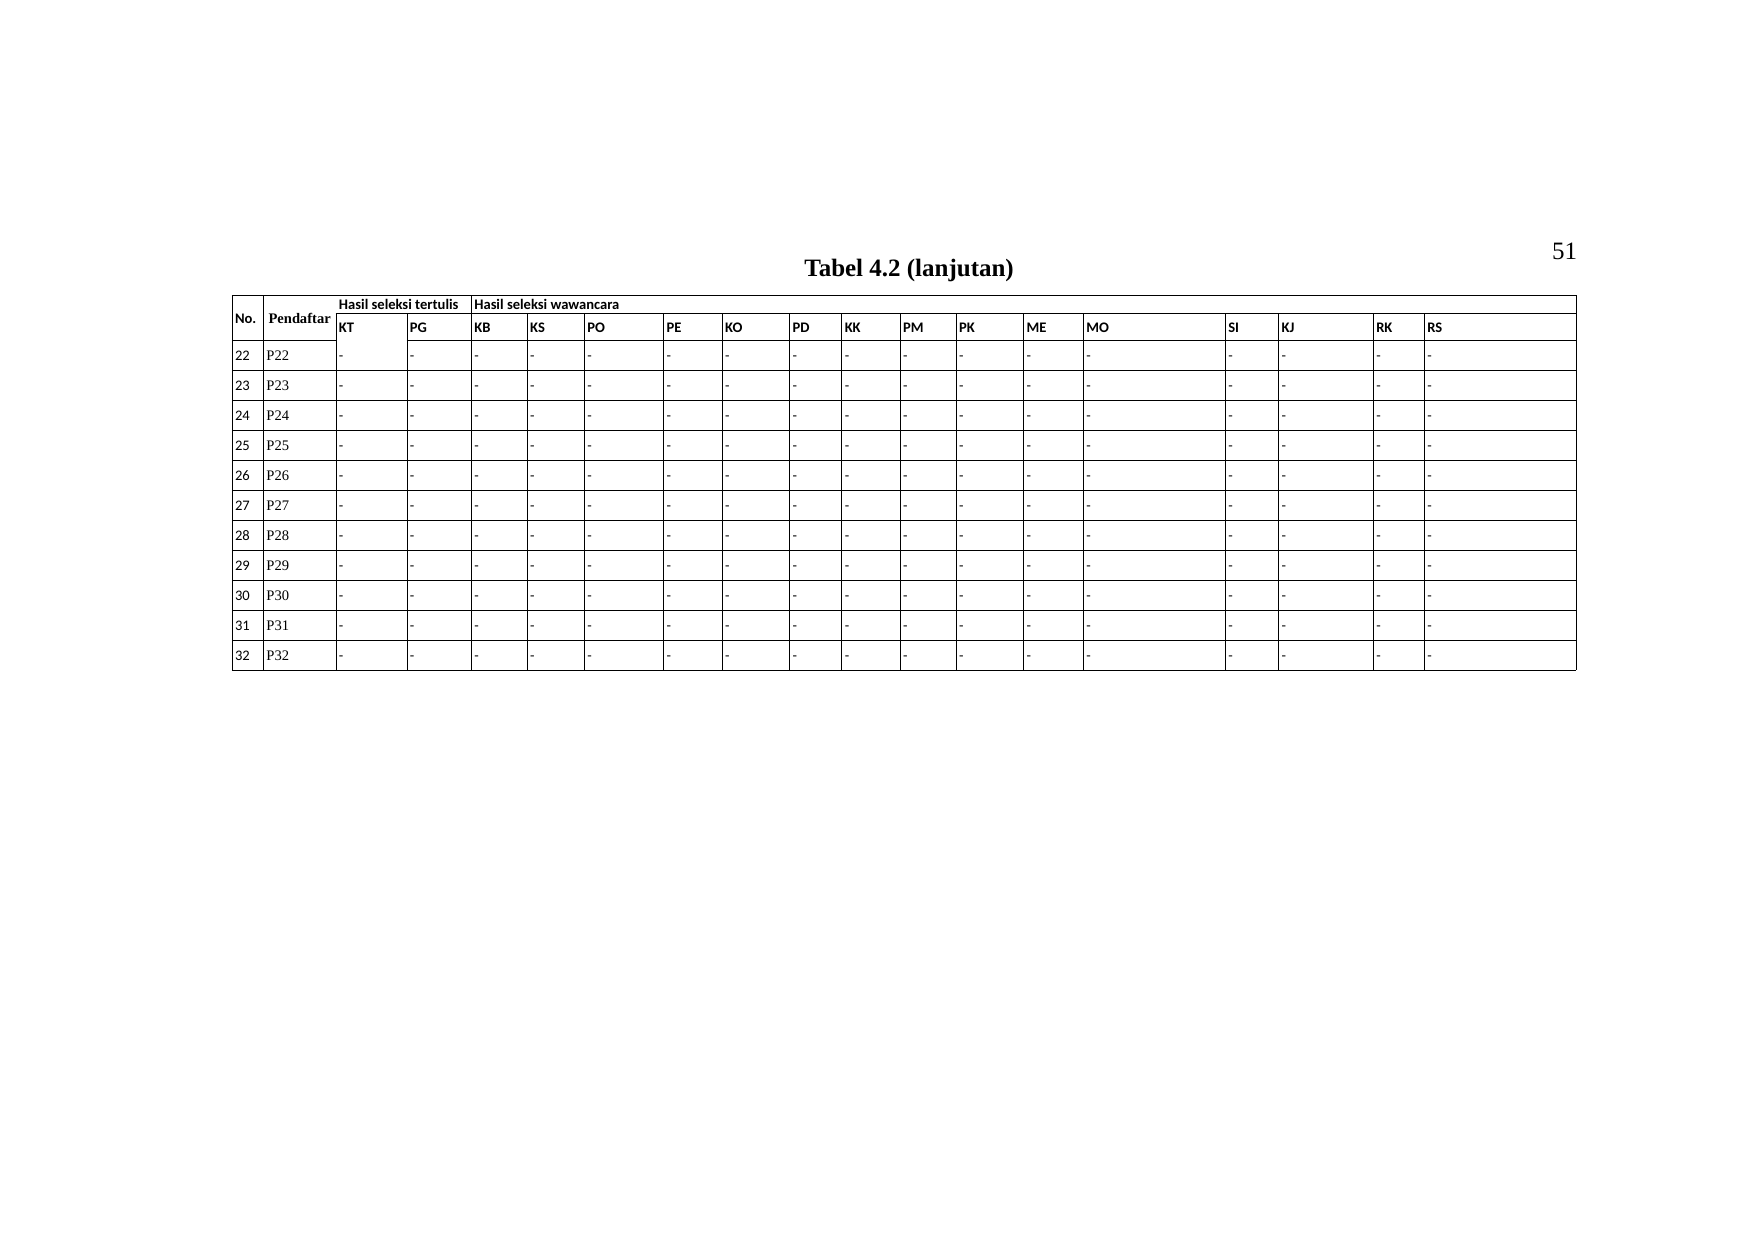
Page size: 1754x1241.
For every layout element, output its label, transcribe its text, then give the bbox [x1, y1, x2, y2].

table_cell - [957, 521, 1023, 550]
table_cell KJ [1279, 314, 1373, 340]
table_cell - [664, 461, 722, 490]
table_cell - [901, 521, 956, 550]
table_cell - [585, 551, 663, 580]
table_cell - [723, 581, 789, 610]
table_cell - [1374, 611, 1424, 640]
table_cell PD [790, 314, 841, 340]
table_cell - [1024, 401, 1083, 430]
table_cell PE [664, 314, 722, 340]
table_cell - [901, 551, 956, 580]
table_cell - [957, 461, 1023, 490]
table_cell - [1425, 461, 1576, 490]
table_cell - [472, 641, 527, 670]
table_cell KS [528, 314, 584, 340]
table_cell - [842, 431, 900, 460]
table_cell - [1279, 521, 1373, 550]
table_cell - [528, 641, 584, 670]
table_cell - [528, 551, 584, 580]
table_cell ME [1024, 314, 1083, 340]
table_cell - [472, 611, 527, 640]
table_cell - [1279, 641, 1373, 670]
table_cell - [528, 341, 584, 370]
table_cell - [664, 371, 722, 400]
table_cell - [790, 341, 841, 370]
table_cell - [1279, 611, 1373, 640]
table_cell - [585, 581, 663, 610]
table_cell - [408, 641, 471, 670]
table_cell - [664, 341, 722, 370]
table_cell - [1279, 581, 1373, 610]
table_cell - [957, 341, 1023, 370]
table_cell - [1024, 431, 1083, 460]
table_cell KB [472, 314, 527, 340]
table_cell PG [408, 314, 471, 340]
table_cell 27 [233, 491, 263, 520]
table_cell - [1226, 641, 1278, 670]
table_cell 28 [233, 521, 263, 550]
table_cell - [842, 491, 900, 520]
table_cell - [790, 641, 841, 670]
table_cell - [1226, 401, 1278, 430]
table_cell KT [337, 314, 407, 340]
table_cell - [1084, 341, 1225, 370]
table_cell - [472, 341, 527, 370]
table_cell - [723, 611, 789, 640]
table_cell P26 [264, 461, 336, 490]
table_cell - [1084, 521, 1225, 550]
table_cell - [408, 491, 471, 520]
table_cell - [957, 431, 1023, 460]
table_header Hasil seleksi tertulis [336, 296, 471, 313]
table_cell - [1226, 461, 1278, 490]
table_cell 29 [233, 551, 263, 580]
table_cell - [472, 461, 527, 490]
table_cell - [1024, 341, 1083, 370]
table_cell - [790, 491, 841, 520]
text Tabel 4.2 (lanjutan) [277, 253, 1541, 282]
table_cell P32 [264, 641, 336, 670]
table_cell - [664, 611, 722, 640]
table_cell - [723, 461, 789, 490]
table_cell - [1226, 341, 1278, 370]
table_cell - [901, 461, 956, 490]
table_cell - [585, 521, 663, 550]
table_cell - [1226, 431, 1278, 460]
table_cell - [901, 491, 956, 520]
table_cell - [337, 551, 407, 580]
table_cell - [1024, 641, 1083, 670]
table_cell - [1084, 431, 1225, 460]
table_cell - [337, 371, 407, 400]
table_cell - [408, 551, 471, 580]
table_cell - [528, 461, 584, 490]
table_cell - [723, 551, 789, 580]
table_cell - [1425, 401, 1576, 430]
table_cell - [1226, 491, 1278, 520]
table_cell - [1226, 371, 1278, 400]
table_cell - [408, 341, 471, 370]
table_cell - [472, 521, 527, 550]
table_cell - [1279, 491, 1373, 520]
table_cell - [1024, 491, 1083, 520]
table_cell - [842, 371, 900, 400]
table_cell - [723, 491, 789, 520]
table_cell - [842, 401, 900, 430]
table_cell 24 [233, 401, 263, 430]
table_cell P31 [264, 611, 336, 640]
table_cell - [408, 461, 471, 490]
table_cell - [337, 401, 407, 430]
table_cell - [957, 371, 1023, 400]
table_cell - [1374, 491, 1424, 520]
table_cell - [664, 491, 722, 520]
table_cell - [1084, 551, 1225, 580]
table_cell - [901, 431, 956, 460]
table_cell 32 [233, 641, 263, 670]
table_cell - [337, 491, 407, 520]
table_cell - [790, 581, 841, 610]
table_cell - [790, 431, 841, 460]
table_cell - [723, 521, 789, 550]
table_cell P29 [264, 551, 336, 580]
table_cell - [901, 371, 956, 400]
table_cell PK [957, 314, 1023, 340]
table_cell - [1374, 431, 1424, 460]
table_cell - [842, 521, 900, 550]
table_cell - [337, 521, 407, 550]
table_cell - [901, 401, 956, 430]
table_cell - [790, 461, 841, 490]
table_cell - [1024, 581, 1083, 610]
table_cell - [790, 521, 841, 550]
table_cell 22 [233, 341, 263, 370]
table_header Pendaftar [264, 296, 336, 340]
table_cell P23 [264, 371, 336, 400]
table_cell - [1374, 641, 1424, 670]
table_cell - [1024, 551, 1083, 580]
table_cell - [1425, 581, 1576, 610]
table_cell - [790, 371, 841, 400]
table_cell - [664, 431, 722, 460]
table_cell - [664, 401, 722, 430]
table_cell - [472, 491, 527, 520]
table_cell - [1024, 611, 1083, 640]
table_cell - [528, 371, 584, 400]
table_cell - [1279, 431, 1373, 460]
table_cell - [337, 611, 407, 640]
table_cell - [408, 581, 471, 610]
table_cell - [1226, 521, 1278, 550]
table_cell - [790, 551, 841, 580]
table_cell P27 [264, 491, 336, 520]
table_cell KO [723, 314, 789, 340]
table_cell - [585, 491, 663, 520]
table_cell - [723, 341, 789, 370]
table_cell - [528, 581, 584, 610]
table_cell P25 [264, 431, 336, 460]
table_cell - [1425, 491, 1576, 520]
table_cell - [1374, 401, 1424, 430]
table_cell - [1024, 461, 1083, 490]
table_cell - [1279, 461, 1373, 490]
table_header No. [233, 296, 263, 340]
table_cell - [1374, 551, 1424, 580]
table_cell - [723, 431, 789, 460]
table_cell - [585, 461, 663, 490]
table_cell - [1425, 521, 1576, 550]
table_cell - [664, 551, 722, 580]
table_cell 25 [233, 431, 263, 460]
table_cell - [957, 581, 1023, 610]
table_cell - [472, 431, 527, 460]
table_cell MO [1084, 314, 1225, 340]
table_cell - [901, 581, 956, 610]
table_cell - [842, 461, 900, 490]
table_cell - [337, 641, 407, 670]
table_cell - [957, 641, 1023, 670]
table_cell - [723, 641, 789, 670]
table_cell - [664, 641, 722, 670]
table_cell - [723, 371, 789, 400]
table_cell - [1084, 461, 1225, 490]
table_cell - [1425, 371, 1576, 400]
table_cell - [337, 431, 407, 460]
table_cell - [957, 401, 1023, 430]
table_cell - [790, 401, 841, 430]
table_cell - [1425, 641, 1576, 670]
table_cell - [664, 521, 722, 550]
table_cell - [1425, 611, 1576, 640]
table_cell PO [585, 314, 663, 340]
table_cell - [1084, 371, 1225, 400]
table_cell - [1226, 581, 1278, 610]
table_cell - [1084, 401, 1225, 430]
table_cell - [337, 581, 407, 610]
table_cell - [957, 611, 1023, 640]
table_cell - [790, 611, 841, 640]
table_cell - [1374, 521, 1424, 550]
table_cell RK [1374, 314, 1424, 340]
table_cell - [1084, 641, 1225, 670]
table_header Hasil seleksi wawancara [472, 296, 1576, 313]
table_cell - [528, 491, 584, 520]
table_cell - [585, 611, 663, 640]
table_cell - [1226, 611, 1278, 640]
table_cell P22 [264, 341, 336, 370]
table_cell - [528, 431, 584, 460]
table_cell P24 [264, 401, 336, 430]
table_cell - [1279, 341, 1373, 370]
table_cell - [528, 401, 584, 430]
table_cell - [957, 491, 1023, 520]
table_cell - [1425, 341, 1576, 370]
table_cell - [1374, 581, 1424, 610]
table_cell - [585, 341, 663, 370]
table_cell SI [1226, 314, 1278, 340]
table_cell - [842, 551, 900, 580]
table_cell - [1374, 341, 1424, 370]
table_cell - [1425, 551, 1576, 580]
table_cell 23 [233, 371, 263, 400]
table_cell - [901, 611, 956, 640]
table_cell - [1374, 371, 1424, 400]
table_cell - [337, 340, 407, 370]
table_cell - [472, 551, 527, 580]
table_cell - [957, 551, 1023, 580]
table_cell - [1024, 371, 1083, 400]
table_cell KK [842, 314, 900, 340]
table_cell RS [1425, 314, 1576, 340]
table_cell - [472, 401, 527, 430]
table_cell - [723, 401, 789, 430]
table_cell 31 [233, 611, 263, 640]
table_cell - [1425, 431, 1576, 460]
table_cell - [528, 521, 584, 550]
table_cell - [1084, 611, 1225, 640]
table_cell - [585, 401, 663, 430]
table_cell - [1084, 491, 1225, 520]
table_cell - [408, 401, 471, 430]
table_cell - [408, 521, 471, 550]
table_cell - [664, 581, 722, 610]
table_cell - [842, 581, 900, 610]
table_cell - [337, 461, 407, 490]
table_cell PM [901, 314, 956, 340]
table_cell - [472, 581, 527, 610]
table_cell - [585, 371, 663, 400]
table_cell - [585, 641, 663, 670]
table_cell - [408, 371, 471, 400]
table_cell - [528, 611, 584, 640]
table_cell - [408, 431, 471, 460]
table_cell - [842, 341, 900, 370]
table_cell - [842, 641, 900, 670]
table_cell - [1084, 581, 1225, 610]
table_cell P28 [264, 521, 336, 550]
table_cell - [901, 341, 956, 370]
table_cell - [1279, 401, 1373, 430]
table_cell - [1279, 551, 1373, 580]
table_cell P30 [264, 581, 336, 610]
table_cell - [1374, 461, 1424, 490]
table_cell - [1024, 521, 1083, 550]
table_cell 30 [233, 581, 263, 610]
table_cell - [408, 611, 471, 640]
table_cell - [472, 371, 527, 400]
table_cell - [901, 641, 956, 670]
table_cell - [842, 611, 900, 640]
table_cell - [1279, 371, 1373, 400]
table_cell - [1226, 551, 1278, 580]
table_cell - [585, 431, 663, 460]
table_cell 26 [233, 461, 263, 490]
